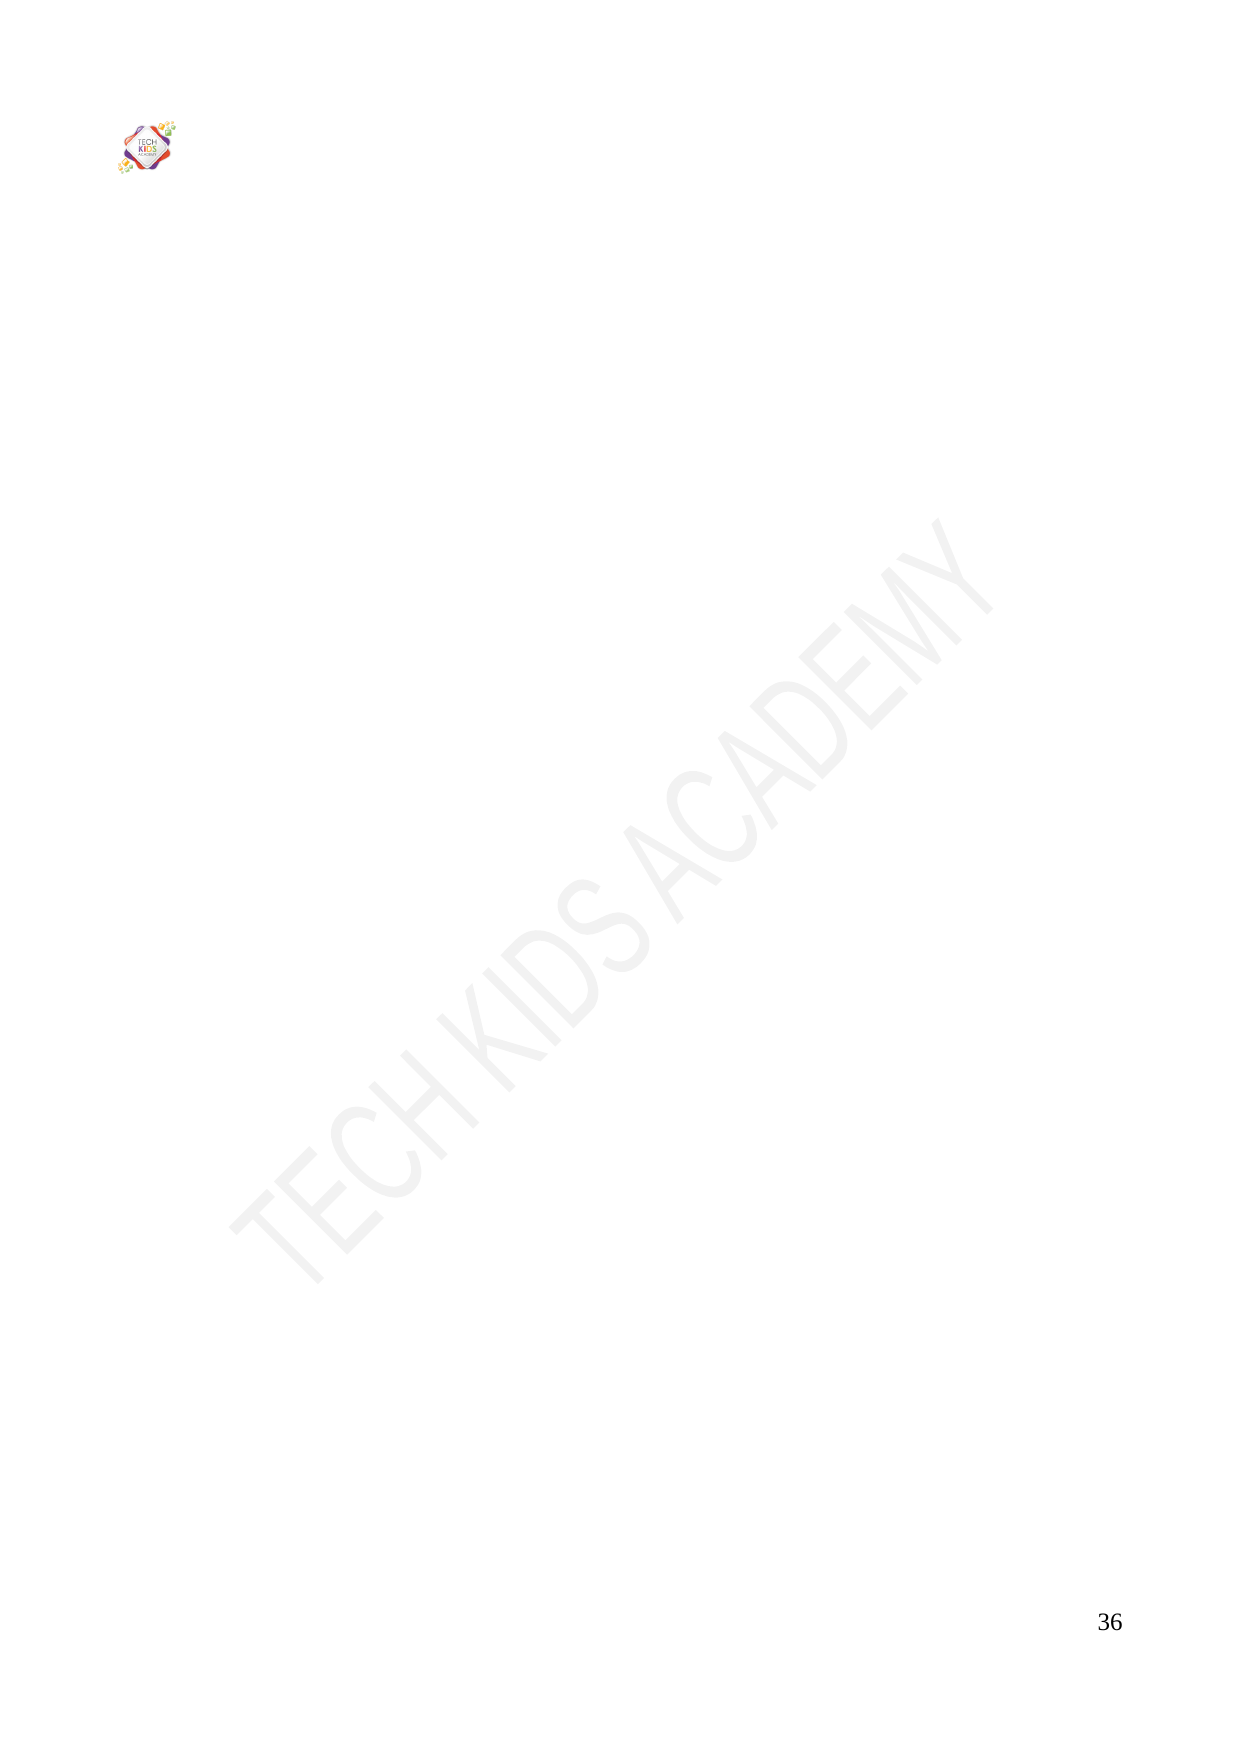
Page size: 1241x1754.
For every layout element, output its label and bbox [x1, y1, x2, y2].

picture [118, 118, 176, 176]
